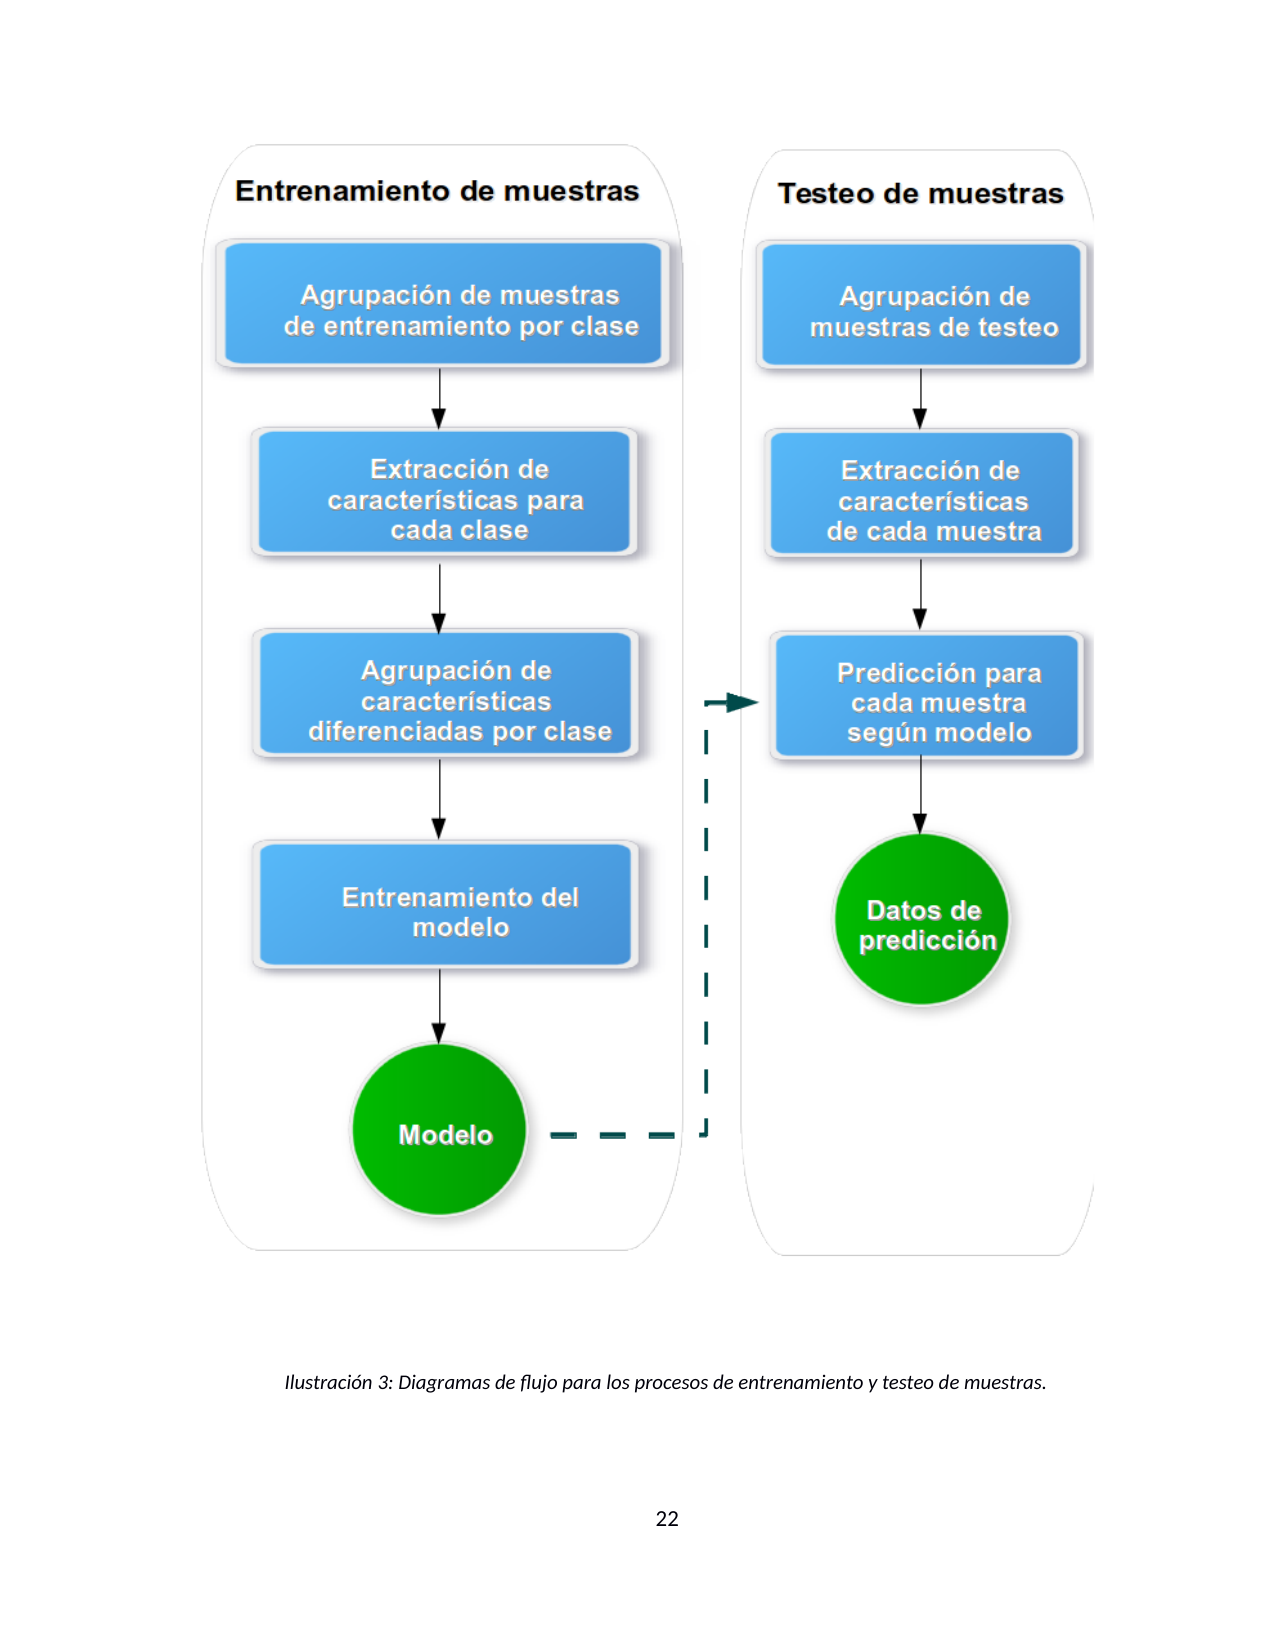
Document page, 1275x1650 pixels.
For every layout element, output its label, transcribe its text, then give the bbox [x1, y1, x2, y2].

text Ilustración 3: Diagramas de flujo para los procesos de entrenamiento y testeo de muestras. [177, 131, 1157, 1394]
picture [191, 130, 1143, 1366]
